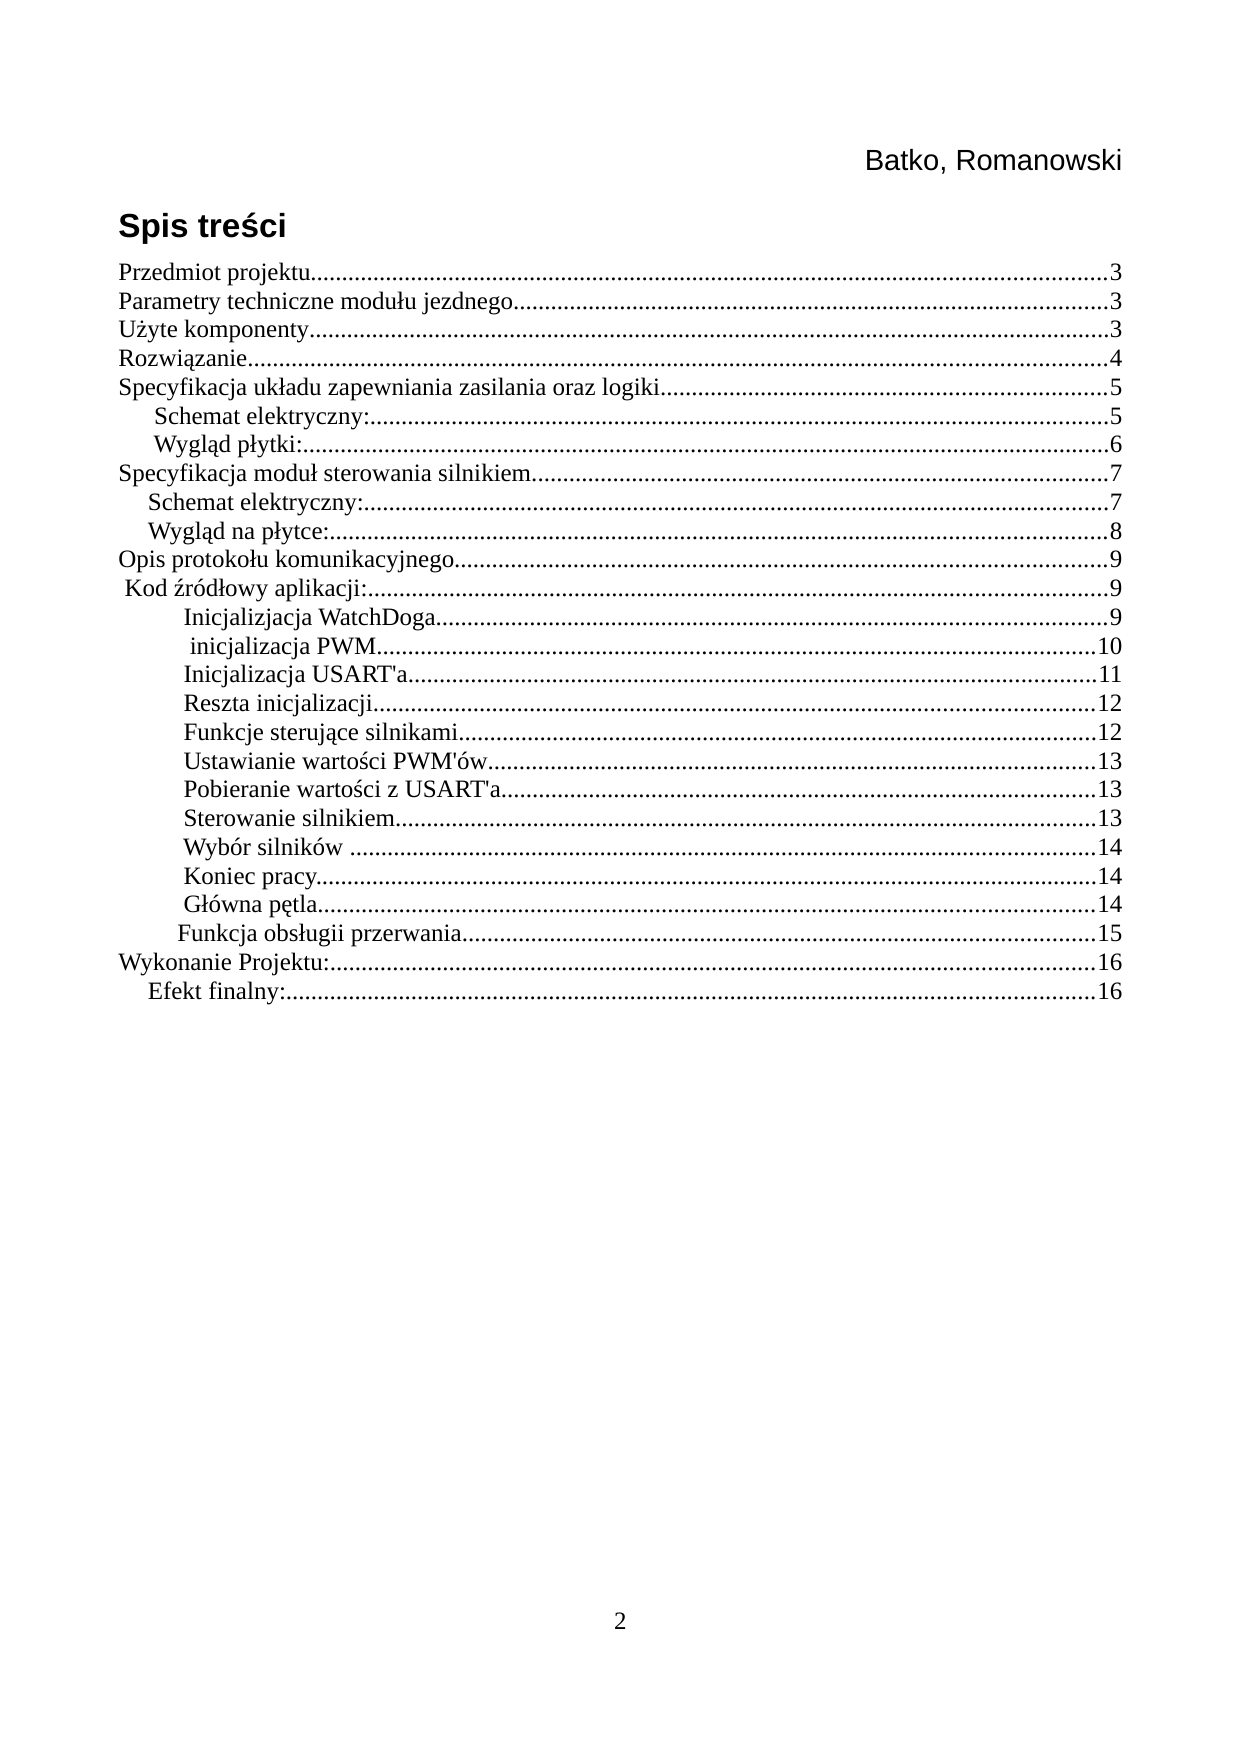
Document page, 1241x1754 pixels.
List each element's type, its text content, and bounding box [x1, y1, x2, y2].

text Opis protokołu komunikacyjnego 9 [118, 544, 1122, 573]
subtitle Spis treści [118, 206, 1122, 244]
text Sterowanie silnikiem 13 [177, 803, 1122, 832]
text Funkcja obsługii przerwania 15 [177, 918, 1122, 947]
text Użyte komponenty 3 [118, 314, 1122, 343]
text Inicjalizacja USART'a 11 [177, 659, 1122, 688]
text inicjalizacja PWM 10 [177, 631, 1122, 659]
text Kod źródłowy aplikacji: 9 [118, 573, 1122, 602]
text Rozwiązanie 4 [118, 343, 1122, 372]
text Wygląd na płytce: 8 [148, 516, 1122, 544]
text Wybór silników 14 [177, 832, 1122, 861]
text Funkcje sterujące silnikami 12 [177, 717, 1122, 746]
text Koniec pracy. 14 [177, 861, 1122, 889]
text Wykonanie Projektu: 16 [118, 947, 1122, 976]
text Przedmiot projektu 3 [118, 257, 1122, 286]
text Efekt finalny: 16 [148, 976, 1122, 1004]
text Parametry techniczne modułu jezdnego 3 [118, 286, 1122, 314]
text Ustawianie wartości PWM'ów 13 [177, 746, 1122, 774]
text Specyfikacja moduł sterowania silnikiem. 7 [118, 458, 1122, 487]
text Specyfikacja układu zapewniania zasilania oraz logiki 5 [118, 372, 1122, 401]
text Główna pętla 14 [177, 889, 1122, 918]
text Inicjalizjacja WatchDoga 9 [177, 602, 1122, 631]
text Schemat elektryczny: 5 [148, 401, 1122, 429]
text Wygląd płytki: 6 [148, 429, 1122, 458]
text Schemat elektryczny: 7 [148, 487, 1122, 516]
text Reszta inicjalizacji 12 [177, 688, 1122, 717]
text Pobieranie wartości z USART'a 13 [177, 774, 1122, 803]
